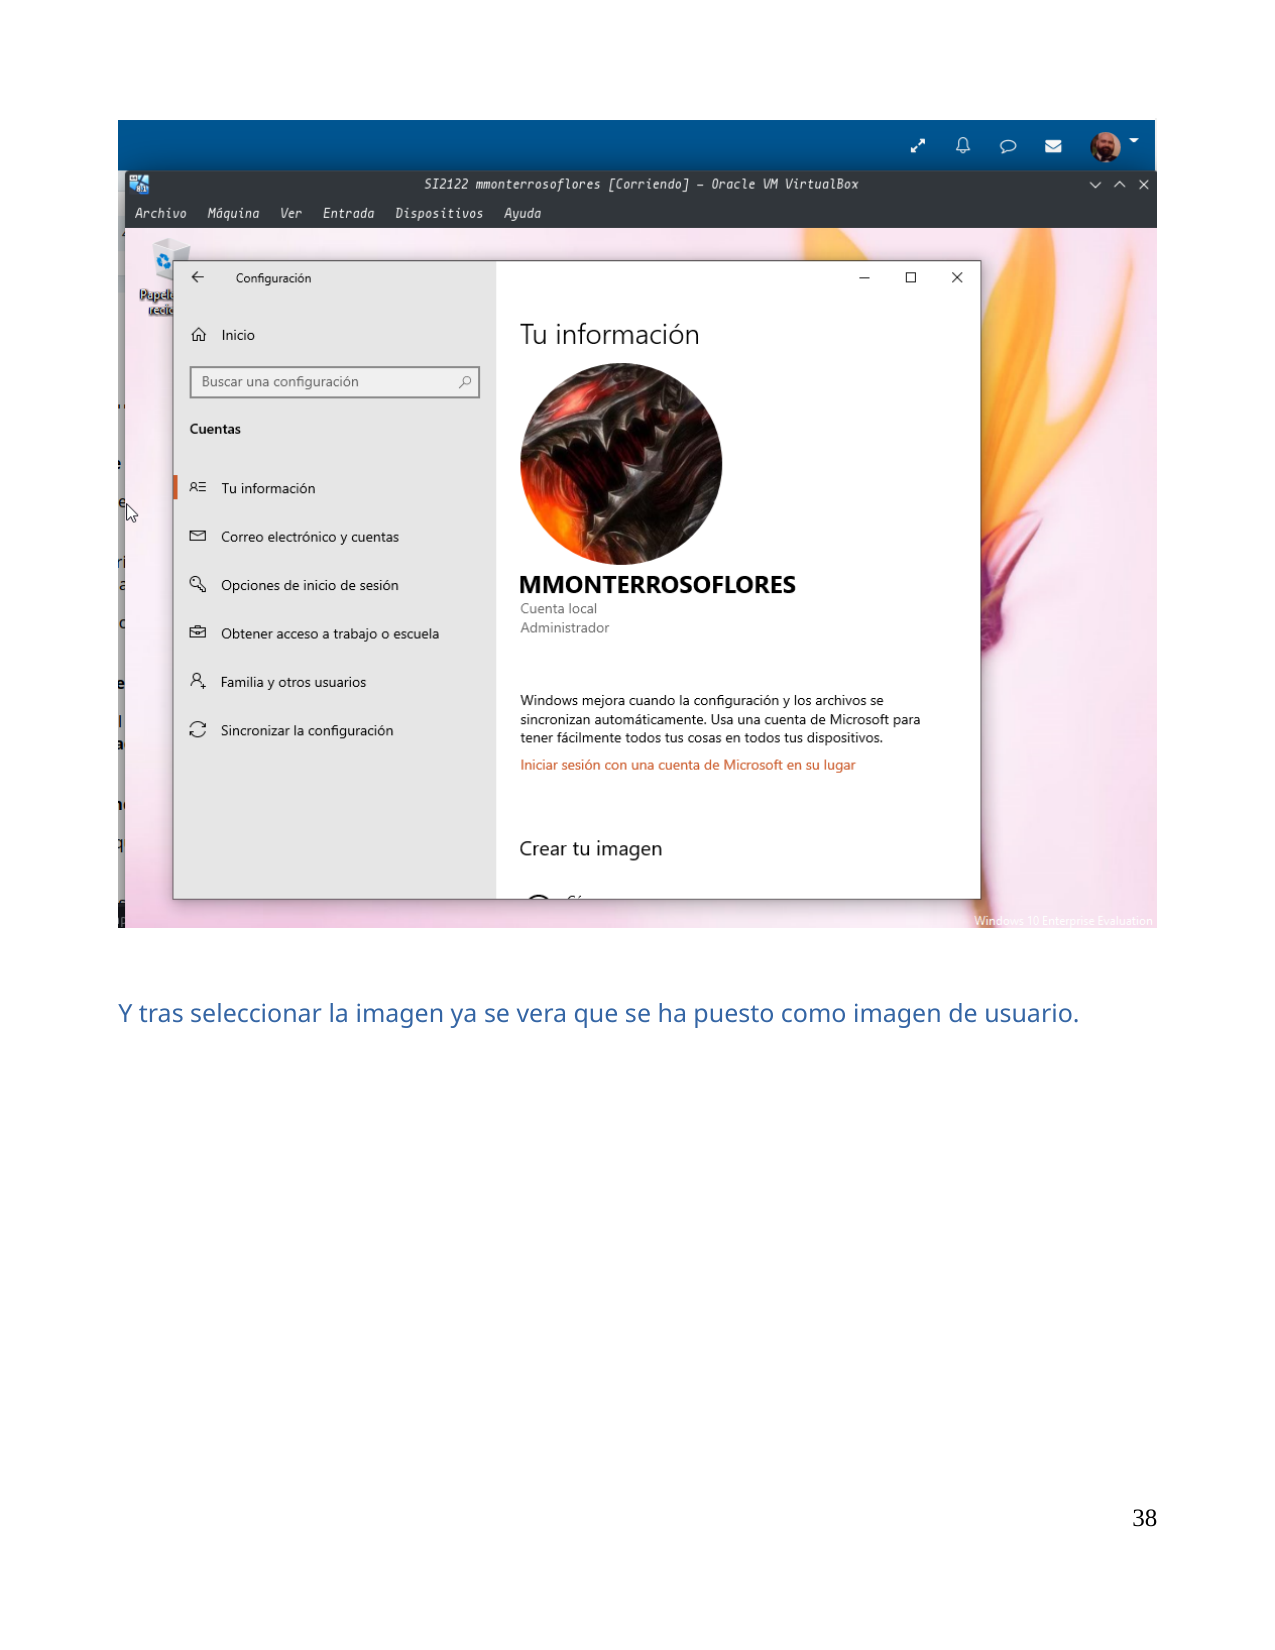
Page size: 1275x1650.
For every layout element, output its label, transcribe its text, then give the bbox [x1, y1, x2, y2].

picture [118, 118, 1157, 928]
text Y tras seleccionar la imagen ya se vera que se ha puesto como imagen de usuario. [118, 996, 1157, 1030]
table_header [118, 928, 1157, 962]
